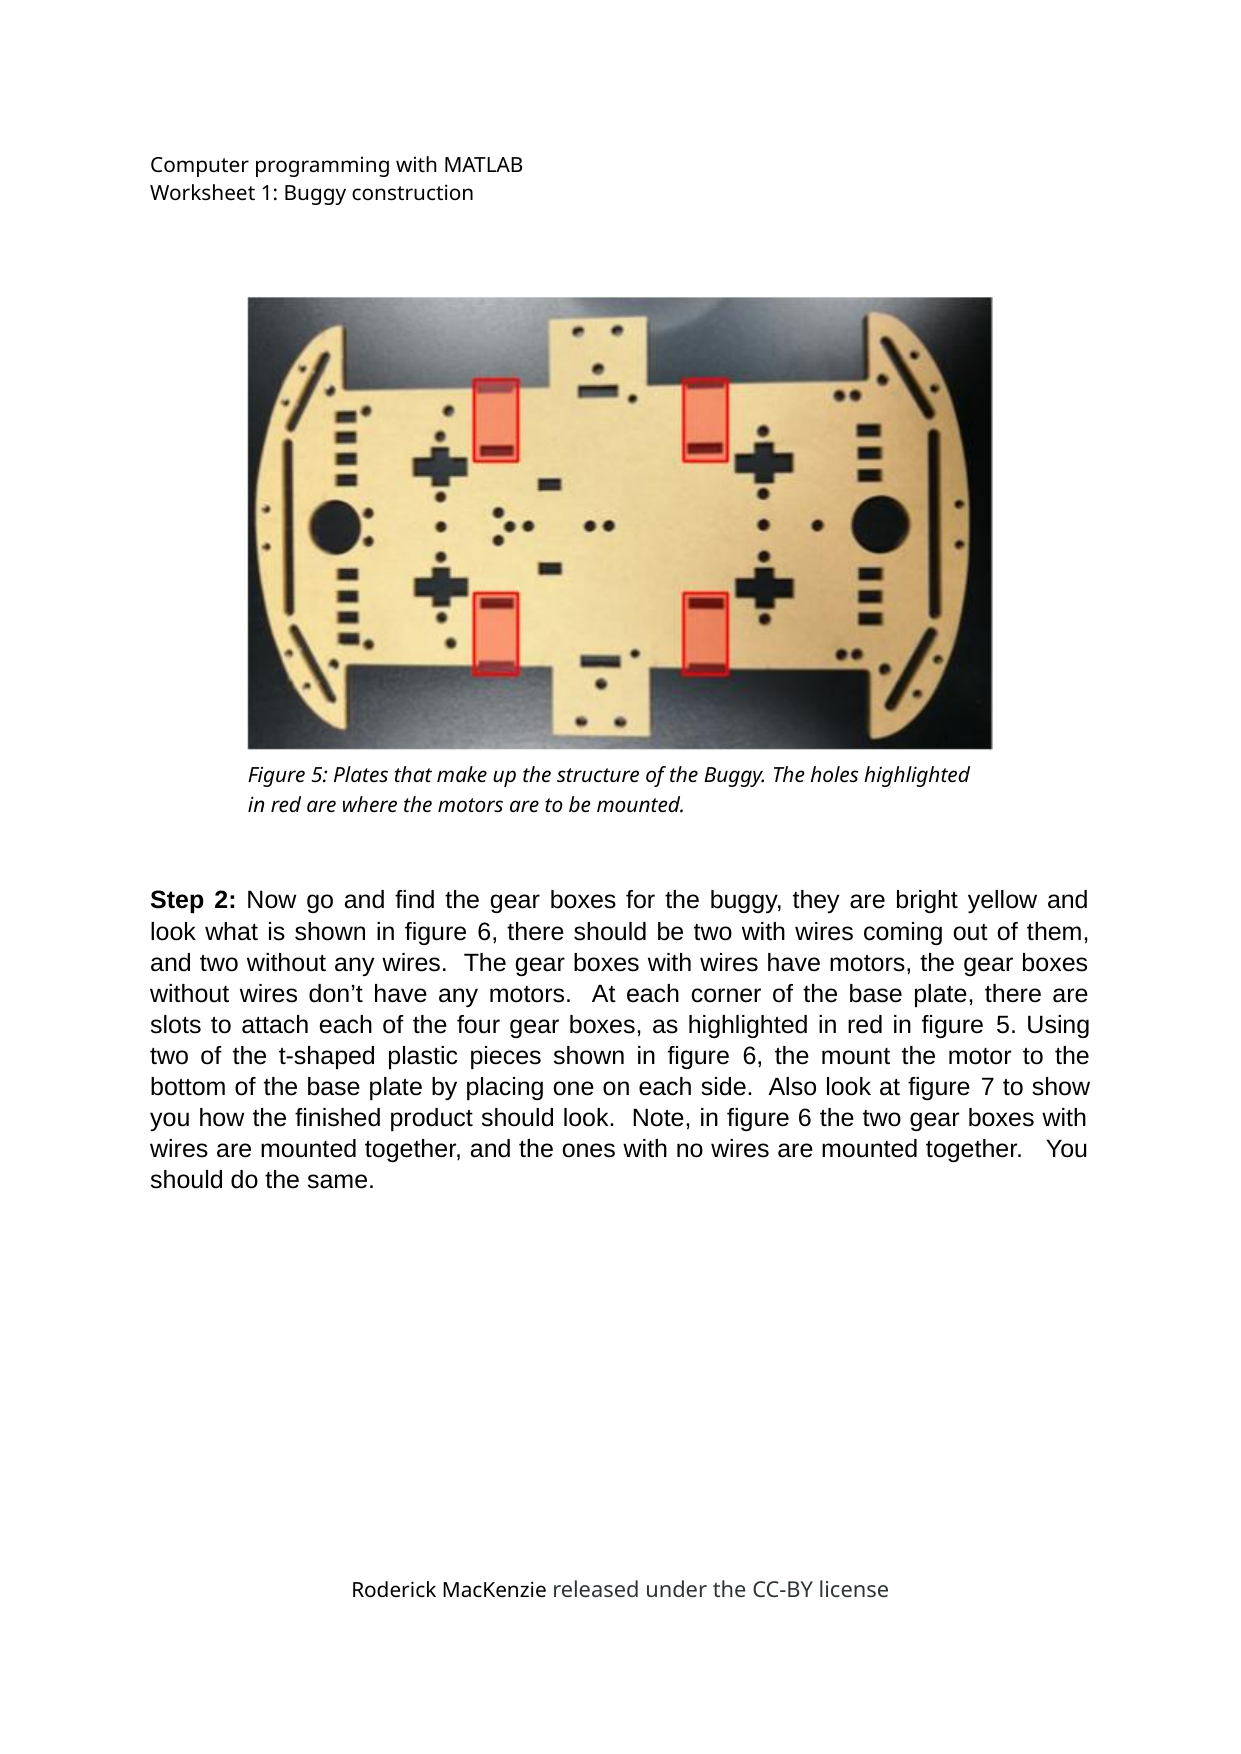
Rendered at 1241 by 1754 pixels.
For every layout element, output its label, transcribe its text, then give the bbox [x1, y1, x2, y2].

picture [247, 296, 993, 751]
text Step 2: Now go and find the gear boxes for the buggy, they are bright yellow and look what is shown in figure 6, there should be two with wires coming out of them, and two without any wires. The gear boxes with wires have motors, the gear boxes without wires don’t have any motors. At each corner of the base plate, there are slots to attach each of the four gear boxes, as highlighted in red in figure 5. Using two of the t-shaped plastic pieces shown in figure 6, the mount the motor to the bottom of the base plate by placing one on each side. Also look at figure 7 to show you how the finished product should look. Note, in figure 6 the two gear boxes with wires are mounted together, and the ones with no wires are mounted together. You should do the same. [150, 886, 1090, 1194]
text Figure 5: Plates that make up the structure of the Buggy. The holes highlighted in red are where the motors are to be mounted. [248, 751, 993, 819]
